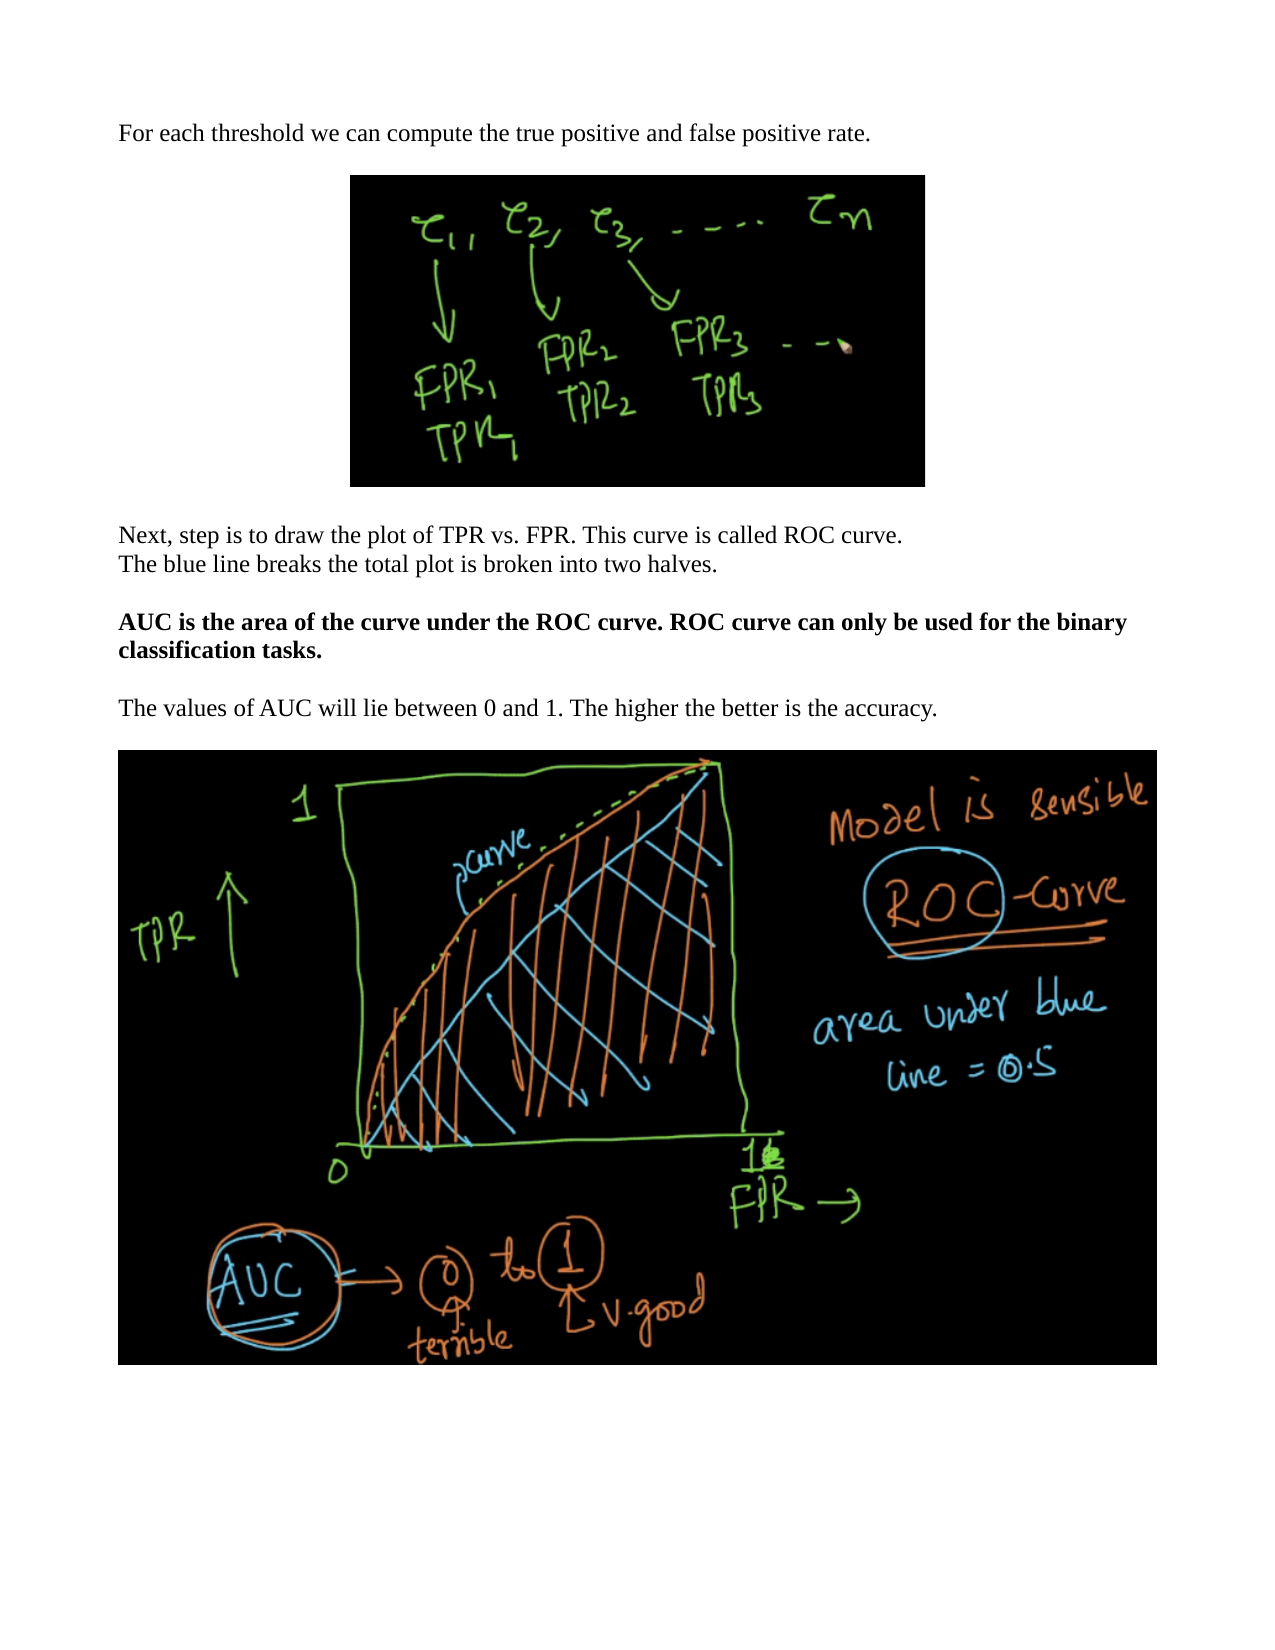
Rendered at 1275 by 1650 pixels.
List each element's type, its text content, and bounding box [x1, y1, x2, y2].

text The blue line breaks the total plot is broken into two halves. [118, 549, 1157, 578]
picture [118, 750, 1157, 1365]
text The values of AUC will lie between 0 and 1. The higher the better is the accuracy. [118, 693, 1157, 722]
text AUC is the area of the curve under the ROC curve. ROC curve can only be used for the binary classification tasks. [118, 607, 1157, 664]
picture [350, 175, 926, 487]
text For each threshold we can compute the true positive and false positive rate. [118, 118, 1157, 147]
text Next, step is to draw the plot of TPR vs. FPR. This curve is called ROC curve. [118, 521, 1157, 549]
